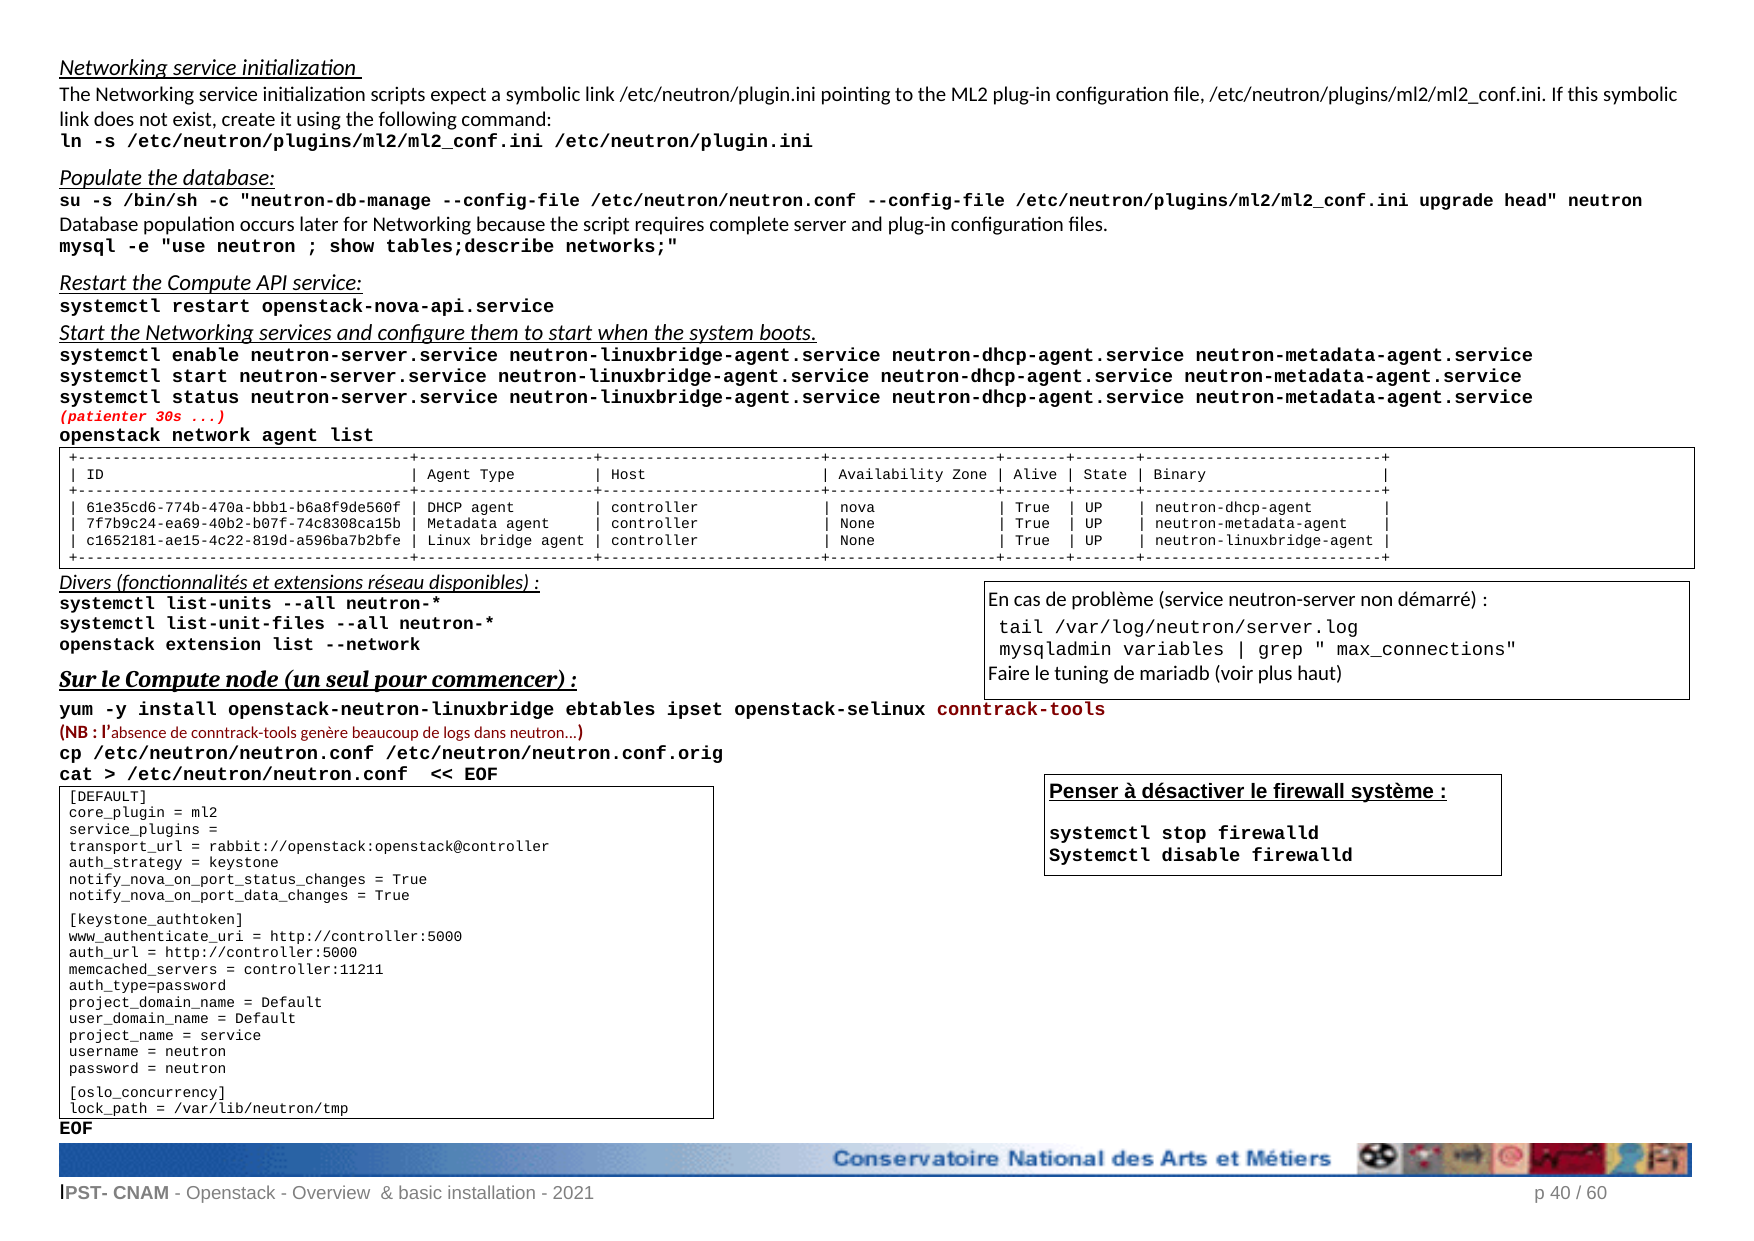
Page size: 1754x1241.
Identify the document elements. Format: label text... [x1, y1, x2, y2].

text memcached_servers = controller:11211 [60, 959, 713, 975]
text openstack extension list --network [985, 635, 1689, 655]
text (NB : l’absence de conntrack-tools genère beaucoup de logs dans neutron...) [59, 721, 1695, 743]
text user_domain_name = Default [60, 1008, 713, 1025]
text systemctl list-unit-files --all neutron-* [59, 615, 984, 635]
text cp /etc/neutron/neutron.conf /etc/neutron/neutron.conf.orig [59, 743, 1695, 765]
text systemctl enable neutron-server.service neutron-linuxbridge-agent.service neutron-dhcp-agent.service neutron-metadata-agent.service [59, 346, 1695, 367]
text | c1652181-ae15-4c22-819d-a596ba7b2bfe | Linux bridge agent | controller | None | True | UP | neutron-linuxbridge-agent | [60, 530, 1694, 547]
text systemctl status neutron-server.service neutron-linuxbridge-agent.service neutron-dhcp-agent.service neutron-metadata-agent.service [59, 388, 1695, 409]
text project_name = service [60, 1025, 713, 1042]
text (patienter 30s ...) [59, 409, 1695, 426]
text systemctl start neutron-server.service neutron-linuxbridge-agent.service neutron-dhcp-agent.service neutron-metadata-agent.service [59, 367, 1695, 388]
subtitle Sur le Compute node (un seul pour commencer) : [985, 666, 1689, 693]
text +--------------------------------------+--------------------+-------------------------+-------------------+-------+-------+---------------------------+ [60, 547, 1694, 568]
text Networking service initialization [59, 53, 1695, 81]
text EOF [59, 1119, 1695, 1140]
text auth_type=password [60, 975, 713, 992]
text core_plugin = ml2 [60, 803, 713, 819]
text mysql -e "use neutron ; show tables;describe networks;" [59, 237, 1695, 258]
text systemctl list-units --all neutron-* [59, 595, 984, 615]
text Restart the Compute API service: [59, 268, 1695, 296]
text | 61e35cd6-774b-470a-bbb1-b6a8f9de560f | DHCP agent | controller | nova | True | UP | neutron-dhcp-agent | [60, 497, 1694, 513]
text Database population occurs later for Networking because the script requires complete server and plug-in configuration files. [59, 212, 1695, 237]
text [oslo_concurrency] [60, 1082, 713, 1098]
text | ID | Agent Type | Host | Availability Zone | Alive | State | Binary | [60, 464, 1694, 480]
text service_plugins = [60, 819, 713, 836]
subtitle Sur le Compute node (un seul pour commencer) : [59, 666, 984, 693]
text Populate the database: [59, 163, 1695, 191]
text systemctl restart openstack-nova-api.service [59, 296, 1695, 318]
text password = neutron [60, 1058, 713, 1078]
text transport_url = rabbit://openstack:openstack@controller [60, 836, 713, 852]
text | 7f7b9c24-ea69-40b2-b07f-74c8308ca15b | Metadata agent | controller | None | True | UP | neutron-metadata-agent | [60, 513, 1694, 530]
text notify_nova_on_port_status_changes = True [60, 869, 713, 885]
text Start the Networking services and configure them to start when the system boots. [59, 318, 1695, 346]
text +--------------------------------------+--------------------+-------------------------+-------------------+-------+-------+---------------------------+ [60, 480, 1694, 497]
text notify_nova_on_port_data_changes = True [60, 885, 713, 905]
text auth_url = http://controller:5000 [60, 942, 713, 959]
text www_authenticate_uri = http://controller:5000 [60, 926, 713, 942]
text auth_strategy = keystone [60, 852, 713, 869]
text lock_path = /var/lib/neutron/tmp [60, 1098, 713, 1118]
text [keystone_authtoken] [60, 909, 713, 926]
text The Networking service initialization scripts expect a symbolic link /etc/neutron/plugin.ini pointing to the ML2 plug-in configuration file, /etc/neutron/plugins/ml2/ml2_conf.ini. If this symbolic link does not exist, create it using the following command: [59, 81, 1695, 132]
text cat > /etc/neutron/neutron.conf << EOF [59, 765, 1695, 786]
text username = neutron [60, 1042, 713, 1058]
text yum -y install openstack-neutron-linuxbridge ebtables ipset openstack-selinux conntrack-tools [59, 699, 1695, 721]
text openstack extension list --network [59, 635, 984, 655]
text systemctl list-units --all neutron-* [985, 595, 1689, 615]
text Divers (fonctionnalités et extensions réseau disponibles) : [59, 569, 1695, 595]
text systemctl list-unit-files --all neutron-* [985, 615, 1689, 635]
text project_domain_name = Default [60, 992, 713, 1008]
text openstack network agent list [59, 426, 1695, 447]
text +--------------------------------------+--------------------+-------------------------+-------------------+-------+-------+---------------------------+ [60, 448, 1694, 464]
text ln -s /etc/neutron/plugins/ml2/ml2_conf.ini /etc/neutron/plugin.ini [59, 132, 1695, 153]
text [DEFAULT] [60, 787, 713, 803]
text su -s /bin/sh -c "neutron-db-manage --config-file /etc/neutron/neutron.conf --config-file /etc/neutron/plugins/ml2/ml2_conf.ini upgrade head" neutron [59, 191, 1695, 212]
